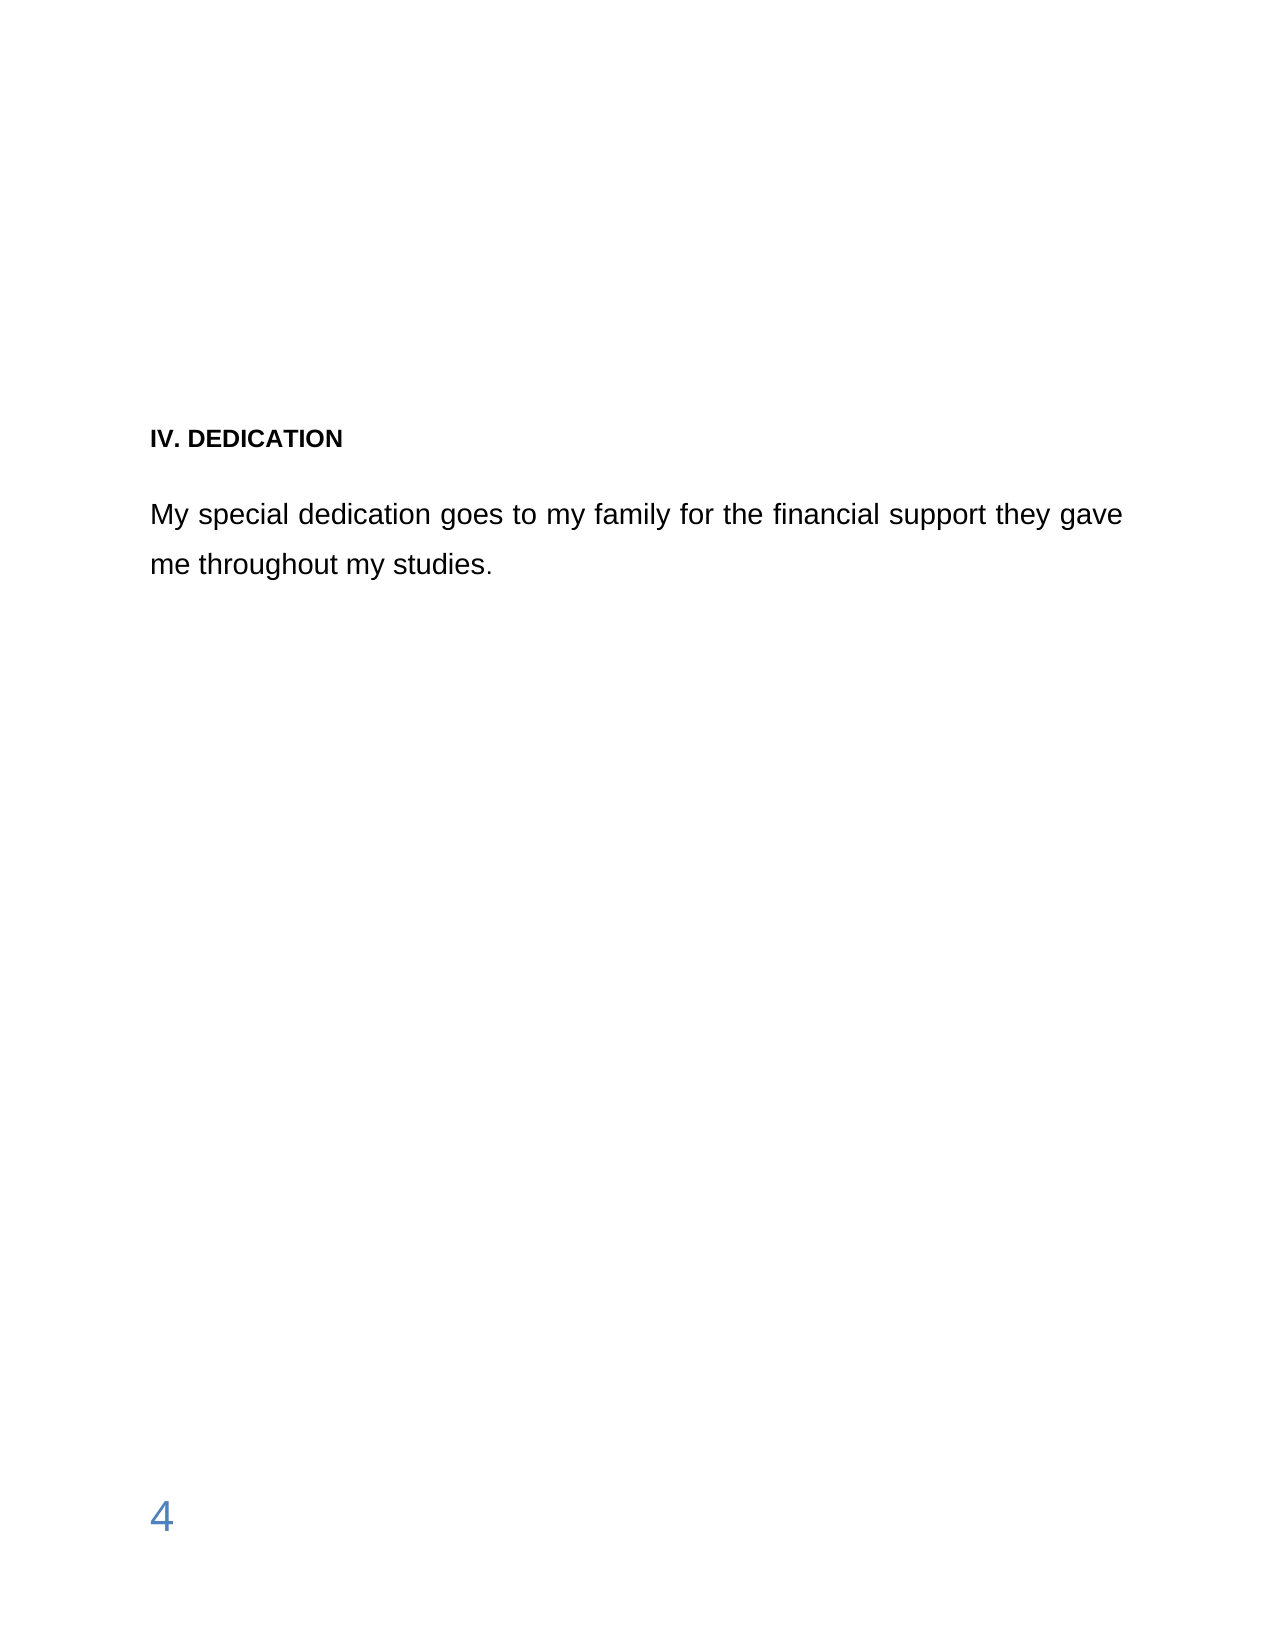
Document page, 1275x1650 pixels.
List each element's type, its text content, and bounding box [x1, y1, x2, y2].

text IV. DEDICATION [150, 424, 1125, 453]
text My special dedication goes to my family for the financial support they gave me throughout my studies. [150, 497, 1125, 581]
